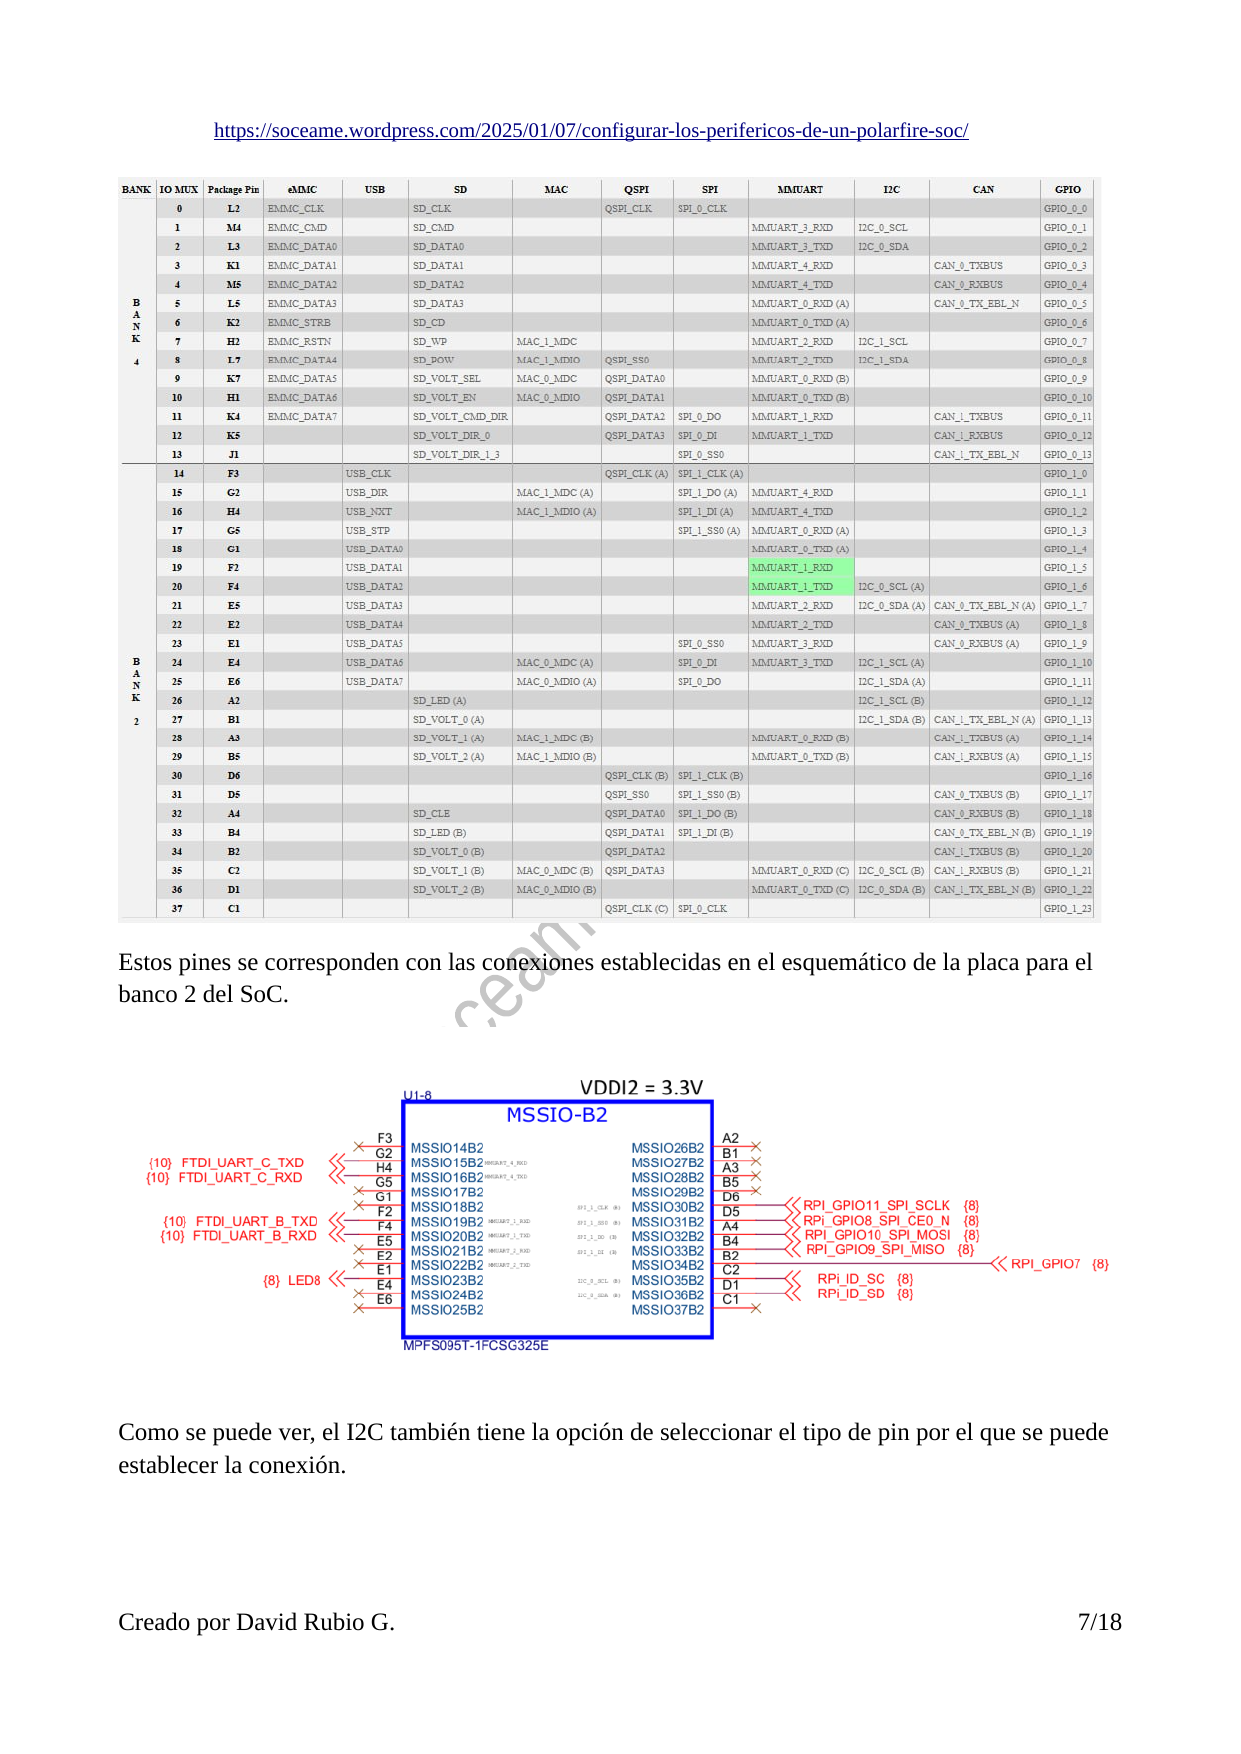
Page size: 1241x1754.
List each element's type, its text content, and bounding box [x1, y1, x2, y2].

text Como se puede ver, el I2C también tiene la opción de seleccionar el tipo de pin por el que se puede establecer la conexión. [118, 1417, 1122, 1479]
picture [118, 177, 1102, 923]
text Estos pines se corresponden con las conexiones establecidas en el esquemático de la placa para el banco 2 del SoC. [118, 947, 1122, 1008]
picture [118, 1027, 1111, 1393]
